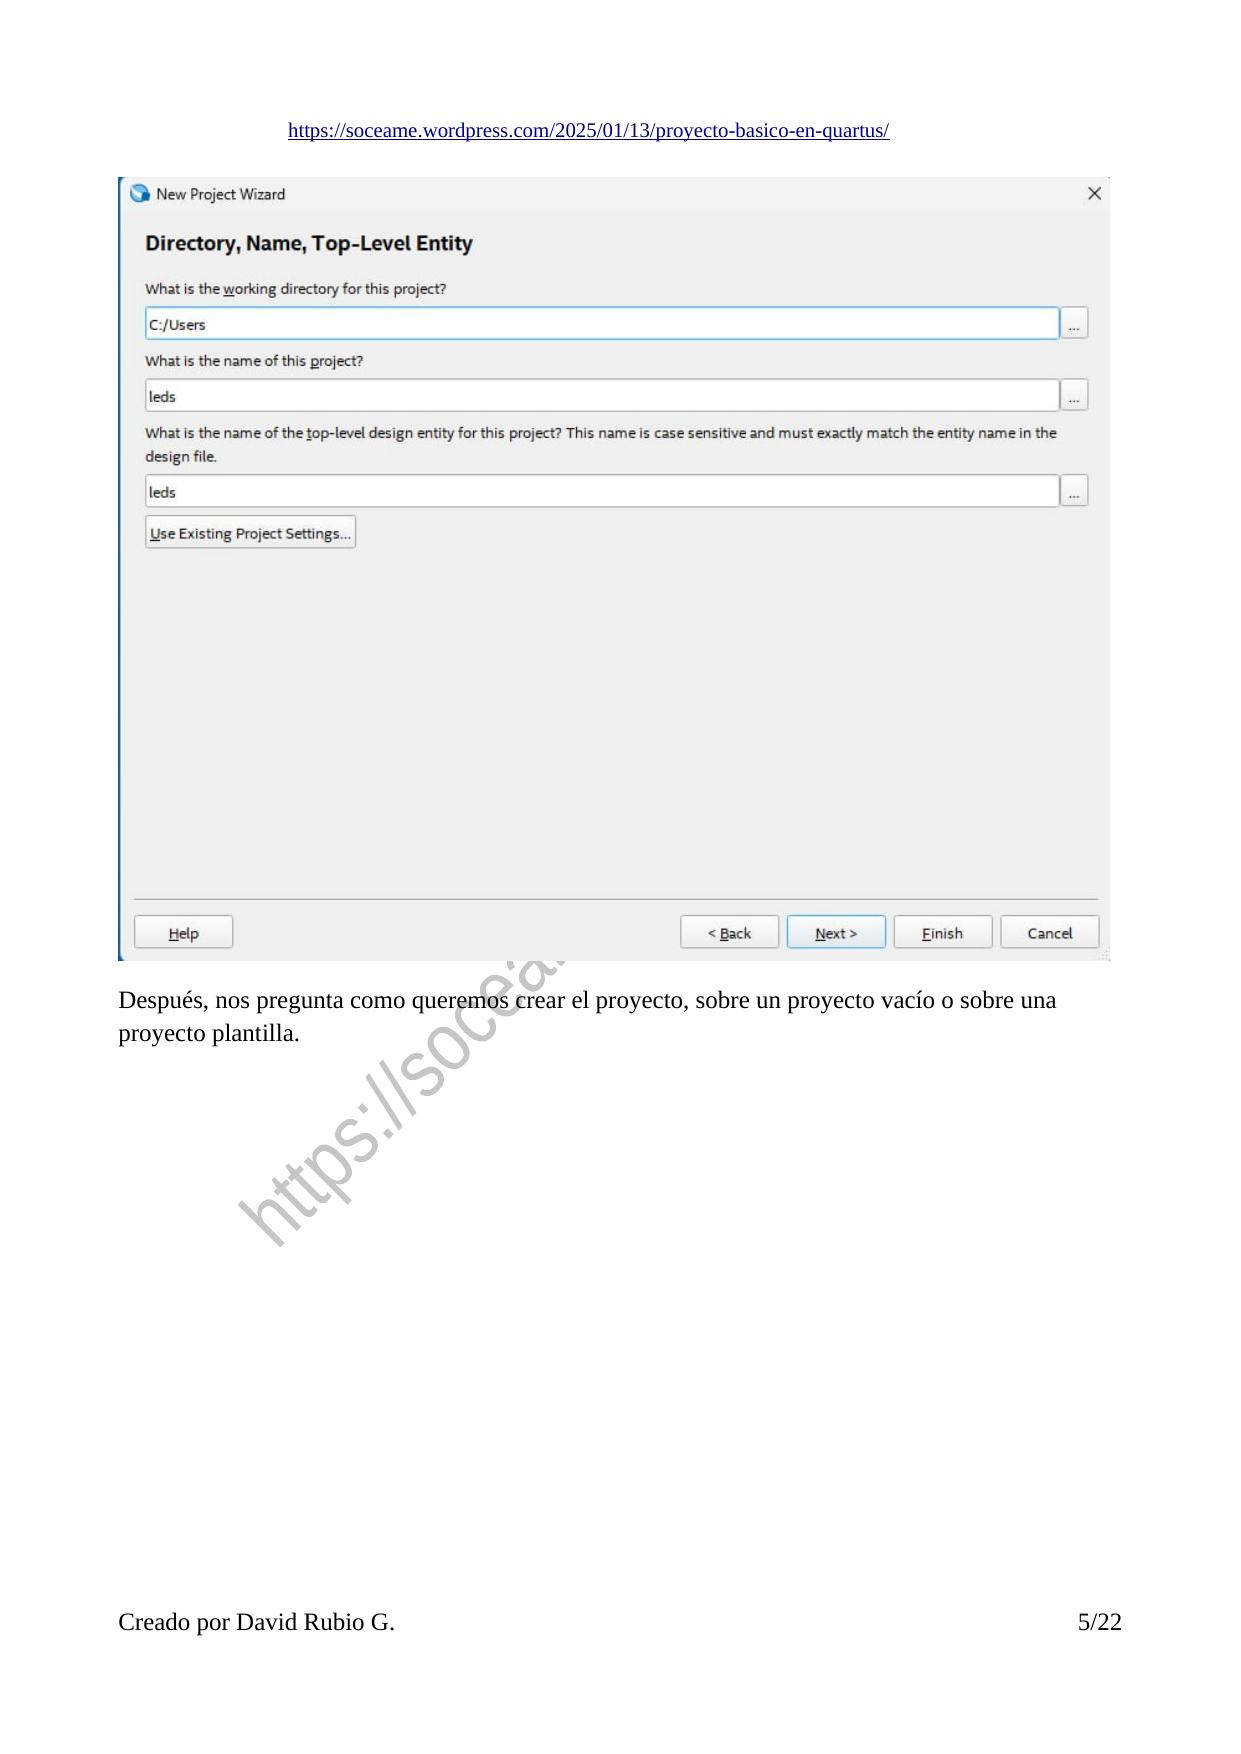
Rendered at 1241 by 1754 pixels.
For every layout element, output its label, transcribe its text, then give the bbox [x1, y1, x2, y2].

picture [118, 177, 1111, 961]
text Después, nos pregunta como queremos crear el proyecto, sobre un proyecto vacío o sobre una proyecto plantilla. [118, 985, 1122, 1047]
